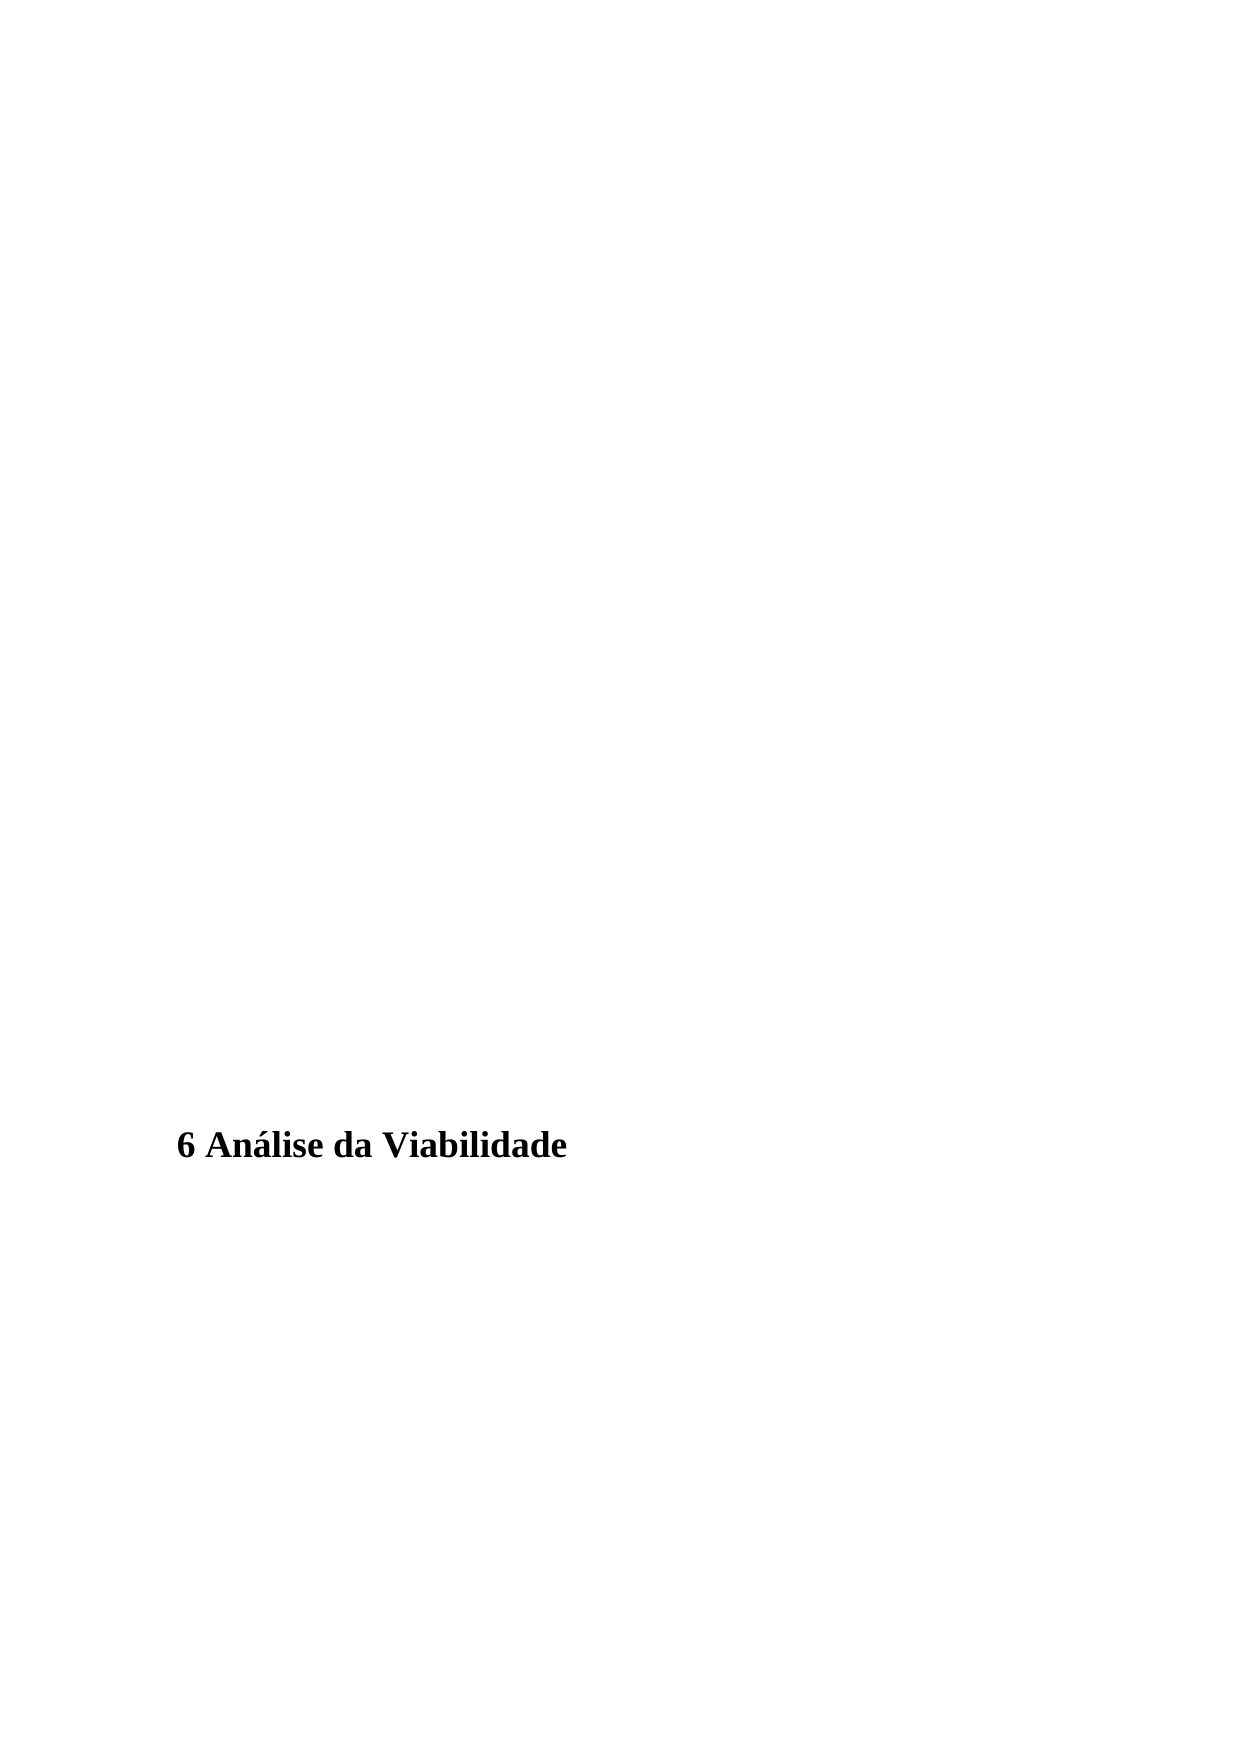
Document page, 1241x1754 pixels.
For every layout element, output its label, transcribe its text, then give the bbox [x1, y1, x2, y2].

text 6 Análise da Viabilidade [177, 1123, 1122, 1166]
